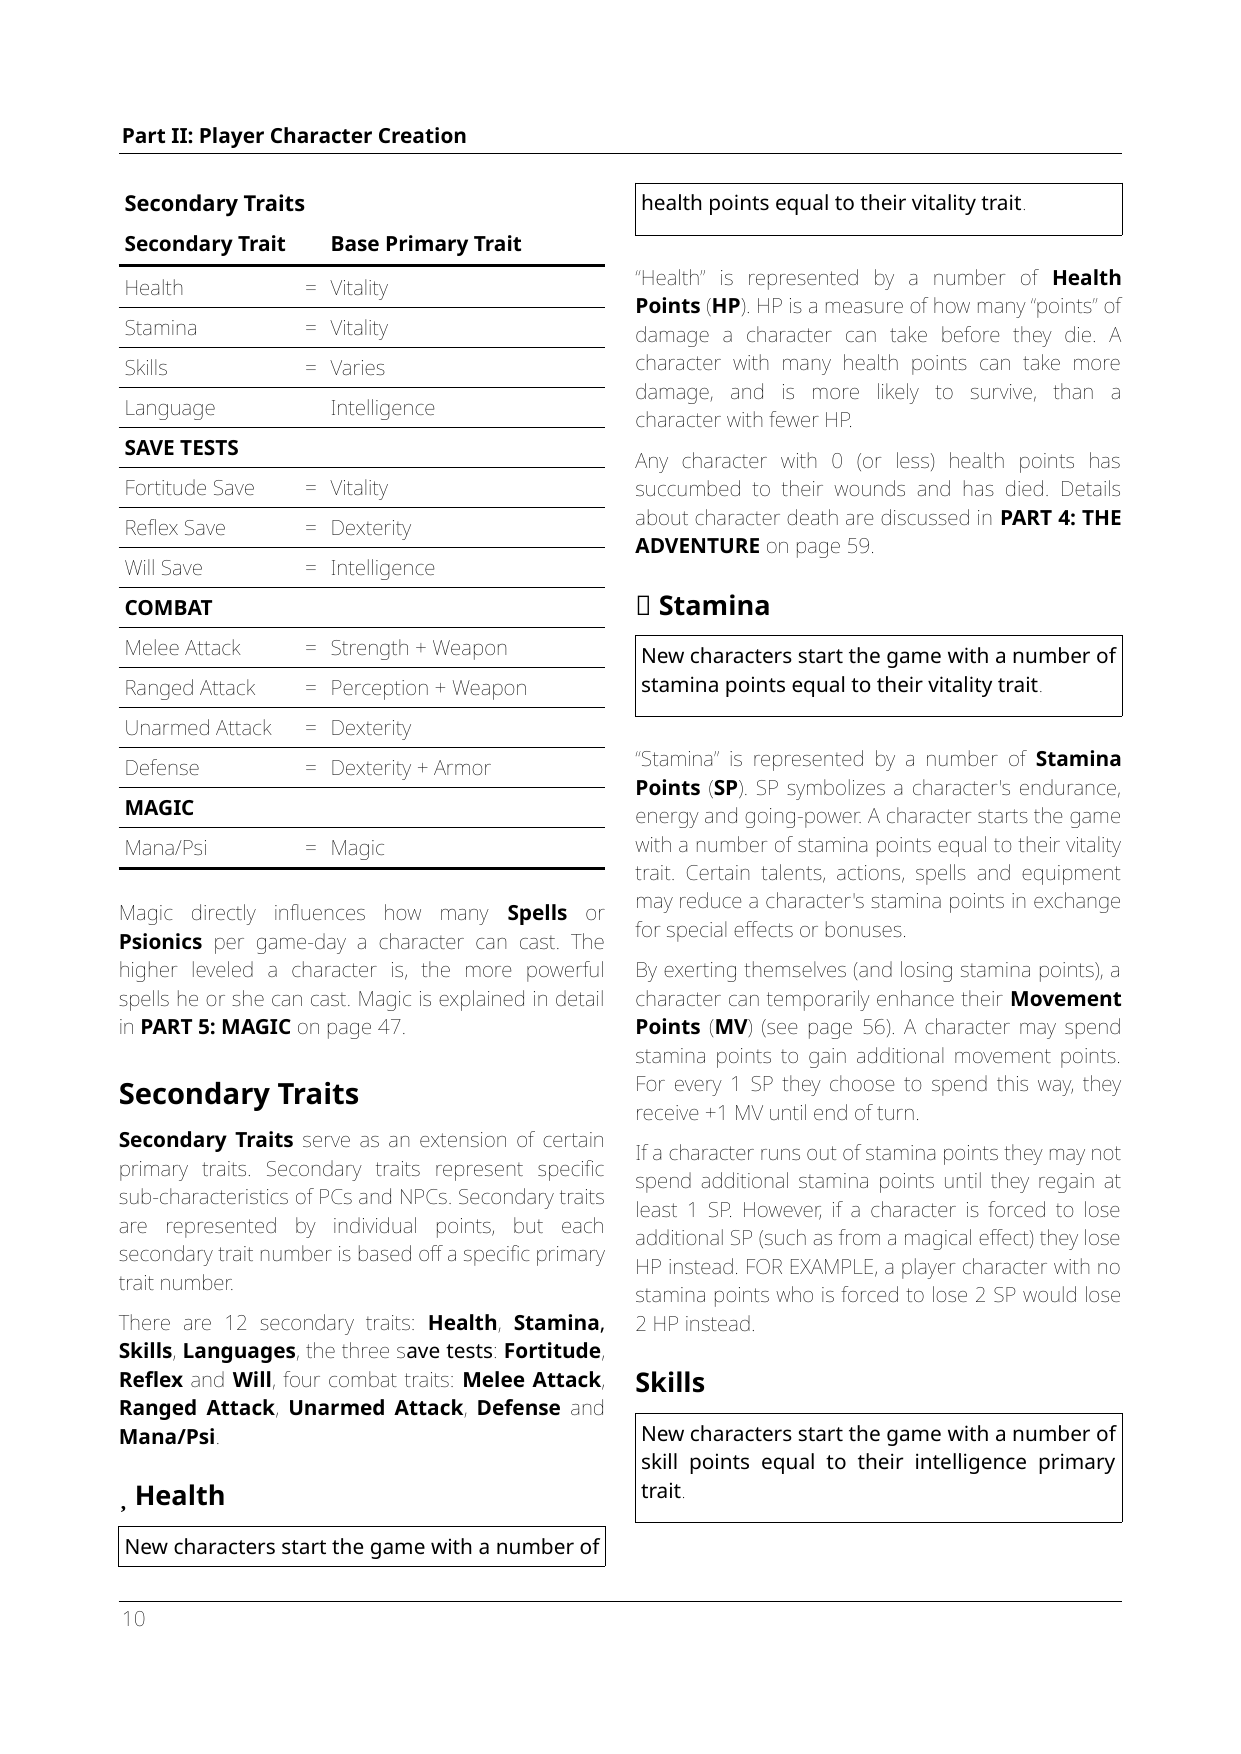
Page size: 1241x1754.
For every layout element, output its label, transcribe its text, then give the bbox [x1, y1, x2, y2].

table_cell Unarmed Attack [119, 708, 297, 747]
table_cell Strength + Weapon [325, 628, 605, 667]
table_header New characters start the game with a number of [119, 1527, 605, 1566]
table_cell Perception + Weapon [325, 668, 605, 707]
table_cell Melee Attack [119, 628, 297, 667]
table_cell = [297, 828, 325, 867]
table_cell Mana/Psi [119, 828, 297, 867]
text “Health” is represented by a number of Health Points (HP). HP is a measure of how many “points” of damage a character can take before they die. A character with many health points can take more damage, and is more likely to survive, than a character with fewer HP. [635, 236, 1122, 434]
table_cell Varies [325, 348, 605, 387]
subtitle  Health [118, 1477, 605, 1514]
table_cell = [297, 668, 325, 707]
text There are 12 secondary traits: Health, Stamina, Skills, Languages, the three save tests: Fortitude, Reflex and Will, four combat traits: Melee Attack, Ranged Attack, Unarmed Attack, Defense and Mana/Psi. [118, 1308, 605, 1450]
table_cell Fortitude Save [119, 468, 297, 507]
table_cell Intelligence [325, 388, 605, 427]
table_cell = [297, 308, 325, 347]
text If a character runs out of stamina points they may not spend additional stamina points until they regain at least 1 SP. However, if a character is forced to lose additional SP (such as from a magical effect) they lose HP instead. FOR EXAMPLE, a player character with no stamina points who is forced to lose 2 SP would lose 2 HP instead. [635, 1138, 1122, 1337]
subtitle Secondary Traits [118, 1073, 605, 1113]
subtitle Skills [635, 1364, 1122, 1401]
text [635, 1523, 1122, 1550]
table_cell = [297, 468, 325, 507]
table_cell Vitality [325, 267, 605, 307]
table_cell = [297, 548, 325, 587]
table_cell = [297, 628, 325, 667]
text “Stamina” is represented by a number of Stamina Points (SP). SP symbolizes a character's endurance, energy and going-power. A character starts the game with a number of stamina points equal to their vitality trait. Certain talents, actions, spells and equipment may reduce a character's stamina points in exchange for special effects or bonuses. [635, 717, 1122, 943]
table_cell [297, 224, 325, 264]
table_cell Vitality [325, 468, 605, 507]
table_cell Language [119, 388, 297, 427]
table_cell Magic [325, 828, 605, 867]
table_header Secondary Traits [119, 183, 605, 224]
table_cell Will Save [119, 548, 297, 587]
table_cell [297, 388, 325, 427]
table_header health points equal to their vitality trait. [636, 184, 1122, 234]
table_cell Dexterity + Armor [325, 748, 605, 787]
text Secondary Traits serve as an extension of certain primary traits. Secondary traits represent specific sub-characteristics of PCs and NPCs. Secondary traits are represented by individual points, but each secondary trait number is based off a specific primary trait number. [118, 1126, 605, 1296]
table_cell = [297, 267, 325, 307]
table_cell Secondary Trait [119, 224, 297, 264]
table_cell = [297, 348, 325, 387]
table_cell Stamina [119, 308, 297, 347]
table_cell Skills [119, 348, 297, 387]
text Magic directly influences how many Spells or Psionics per game-day a character can cast. The higher leveled a character is, the more powerful spells he or she can cast. Magic is explained in detail in PART 5: MAGIC on page 47. [118, 870, 605, 1041]
table_cell Reflex Save [119, 508, 297, 547]
table_cell COMBAT [119, 588, 605, 627]
table_cell = [297, 708, 325, 747]
table_cell Ranged Attack [119, 668, 297, 707]
text Any character with 0 (or less) health points has succumbed to their wounds and has died. Details about character death are discussed in PART 4: THE ADVENTURE on page 40. [635, 446, 1122, 559]
table_cell Vitality [325, 308, 605, 347]
table_cell Dexterity [325, 708, 605, 747]
table_cell MAGIC [119, 788, 605, 827]
table_header New characters start the game with a number of stamina points equal to their vitality trait. [636, 636, 1122, 716]
table_cell Health [119, 267, 297, 307]
table_cell Dexterity [325, 508, 605, 547]
table_cell = [297, 508, 325, 547]
table_cell Intelligence [325, 548, 605, 587]
table_header New characters start the game with a number of skill points equal to their intelligence primary trait. [636, 1414, 1122, 1522]
table_cell SAVE TESTS [119, 428, 605, 467]
text By exerting themselves (and losing stamina points), a character can temporarily enhance their Movement Points (MV) (see page 38). A character may spend stamina points to gain additional movement points. For every 1 SP they choose to spend this way, they receive +1 MV until end of turn. [635, 955, 1122, 1126]
table_cell Base Primary Trait [325, 224, 605, 264]
table_cell Defense [119, 748, 297, 787]
table_cell = [297, 748, 325, 787]
subtitle  Stamina [635, 586, 1122, 623]
